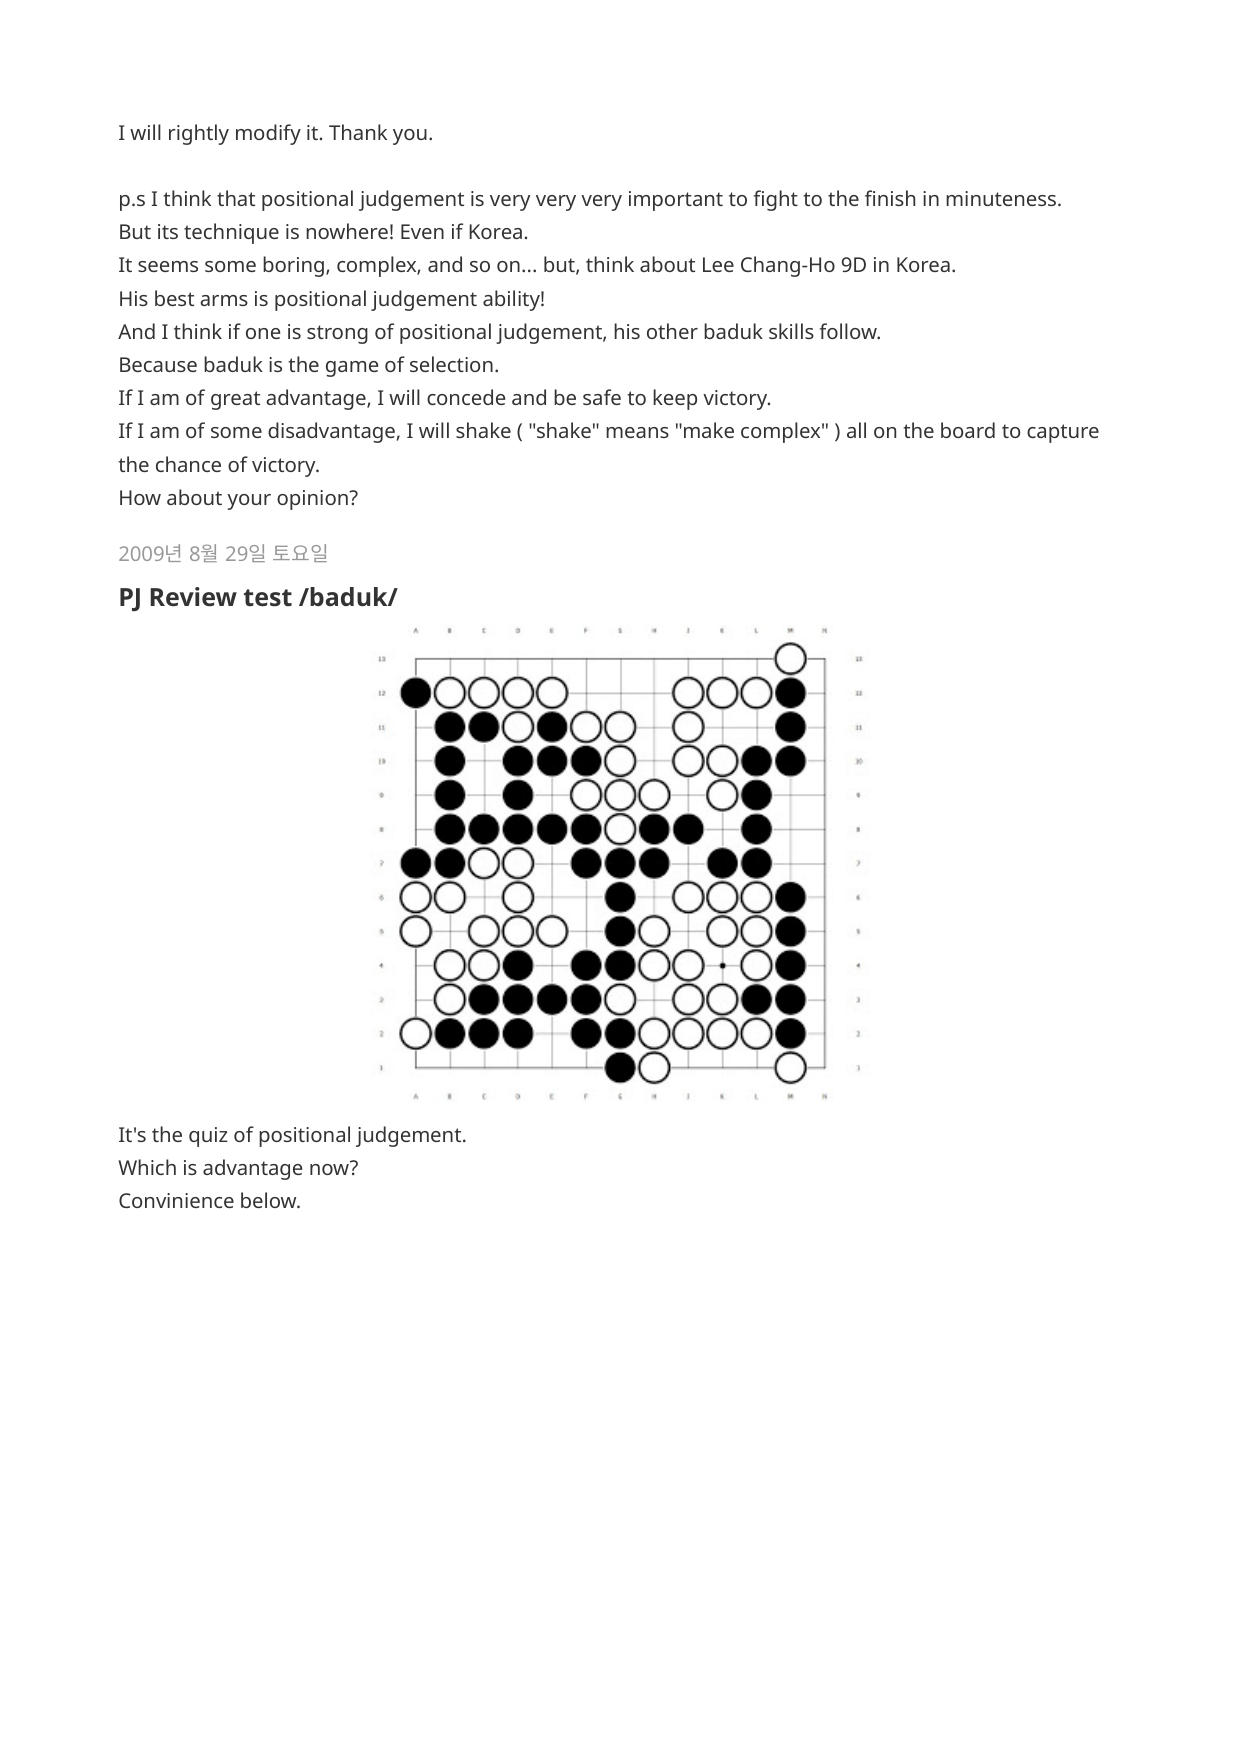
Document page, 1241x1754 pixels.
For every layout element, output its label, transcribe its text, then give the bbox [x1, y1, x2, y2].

picture [371, 615, 870, 1114]
subtitle PJ Review test /baduk/ [118, 580, 1122, 614]
text I will rightly modify it. Thank you. p.s I think that positional judgement is very very very important to fight to the finish in minuteness. But its technique is nowhere! Even if Korea. It seems some boring, complex, and so on... but, think about Lee Chang-Ho 9D in Korea. His best arms is positional judgement ability! And I think if one is strong of positional judgement, his other baduk skills follow. Because baduk is the game of selection. If I am of great advantage, I will concede and be safe to keep victory. If I am of some disadvantage, I will shake ( "shake" means "make complex" ) all on the board to capture the chance of victory. How about your opinion? [118, 118, 1122, 511]
text It's the quiz of positional judgement. Which is advantage now? Convinience below. [118, 1121, 1122, 1215]
subtitle 2009년 8월 29일 토요일 [118, 538, 1122, 567]
